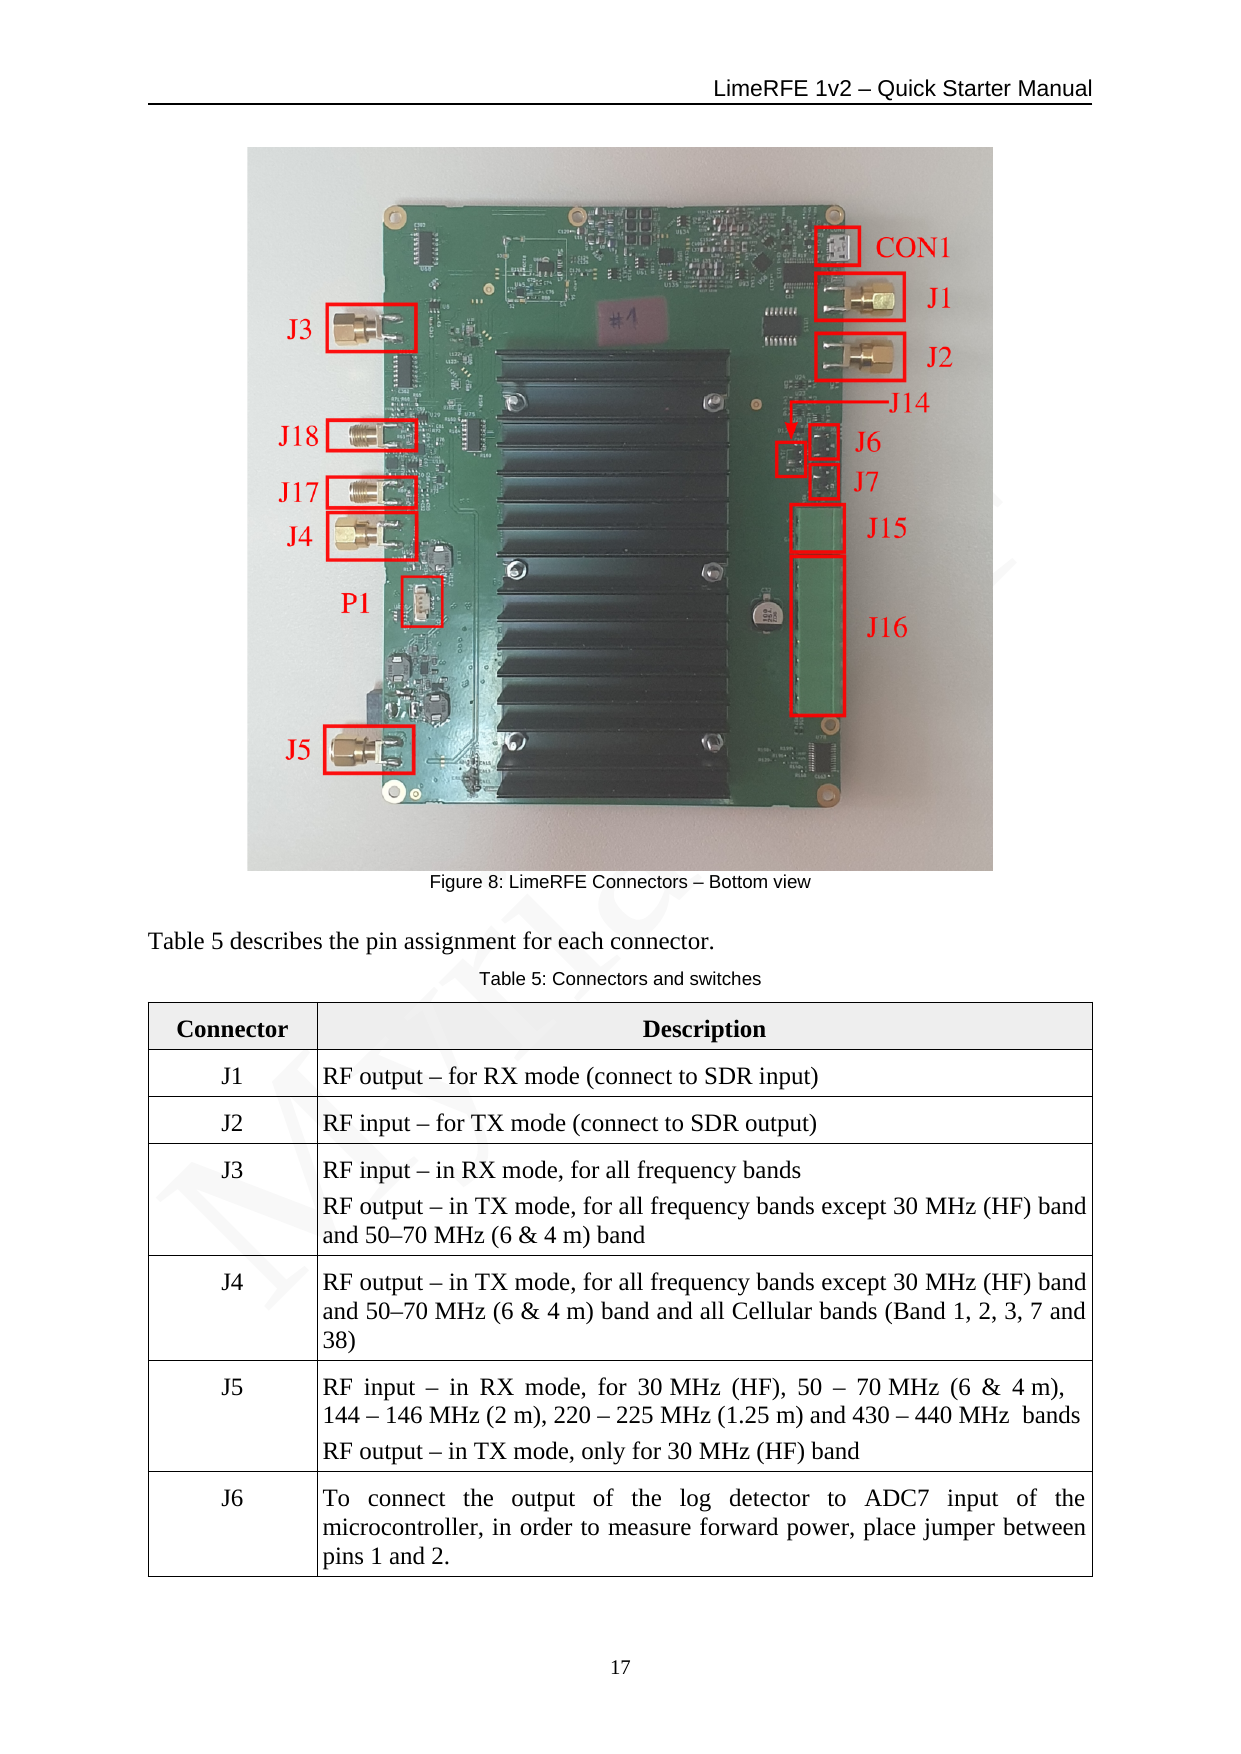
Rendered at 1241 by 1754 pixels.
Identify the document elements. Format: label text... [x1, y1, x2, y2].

table_cell J1 [149, 1050, 302, 1096]
table_cell [199, 1191, 317, 1255]
text Figure 8: LimeRFE Connectors – Bottom view [666, 148, 1092, 914]
table_cell [291, 1099, 317, 1143]
table_cell RF output – for RX mode (connect to SDR input) [380, 1050, 451, 1084]
picture [247, 147, 993, 871]
table_cell RF output – for RX mode (connect to SDR input) [318, 1050, 419, 1096]
table_cell J3 [149, 1144, 314, 1255]
text Figure 8: LimeRFE Connectors – Bottom view [148, 148, 615, 914]
table_cell [307, 1144, 317, 1172]
table_header Connector [149, 1003, 317, 1049]
table_header Description [511, 1003, 1092, 1049]
table_cell J6 [149, 1472, 317, 1576]
table_cell RF input – in RX mode, for all frequency bands RF output – in TX mode, for all frequency bands except 30 MHz (HF) band and 50–70 MHz (6 & 4 m) band [318, 1144, 1092, 1255]
table_cell To connect the output of the log detector to ADC7 input of the microcontroller, in order to measure forward power, place jumper between pins 1 and 2. [318, 1472, 1092, 1576]
table_cell [298, 1050, 317, 1088]
table_header [433, 1003, 521, 1049]
text Figure 8: LimeRFE Connectors – Bottom view [614, 871, 664, 914]
text Table 5 describes the pin assignment for each connector. [489, 926, 558, 955]
text Table 5 describes the pin assignment for each connector. [148, 926, 489, 955]
table_cell RF input – for TX mode (connect to SDR output) [472, 1097, 1092, 1143]
table_cell J5 [149, 1361, 317, 1471]
text Table 5: Connectors and switches [479, 968, 584, 989]
table_cell J2 [149, 1097, 292, 1143]
table_cell RF input – in RX mode, for 30 MHz (HF), 50 – 70 MHz (6 & 4 m), 144 – 146 MHz (2 m), 220 – 225 MHz (1.25 m) and 430 – 440 MHz bands RF output – in TX mode, only for 30 MHz (HF) band [318, 1361, 1092, 1471]
table_cell J4 [149, 1256, 317, 1359]
text Table 5 describes the pin assignment for each connector. [561, 926, 1092, 955]
table_header [318, 1003, 438, 1049]
table_cell RF input – for TX mode (connect to SDR output) [326, 1097, 477, 1143]
table_cell RF output – in TX mode, for all frequency bands except 30 MHz (HF) band and 50–70 MHz (6 & 4 m) band and all Cellular bands (Band 1, 2, 3, 7 and 38) [318, 1256, 1092, 1359]
table_cell RF output – for RX mode (connect to SDR input) [452, 1050, 1092, 1096]
text Table 5: Connectors and switches [148, 968, 465, 989]
text Table 5: Connectors and switches [592, 968, 1092, 989]
